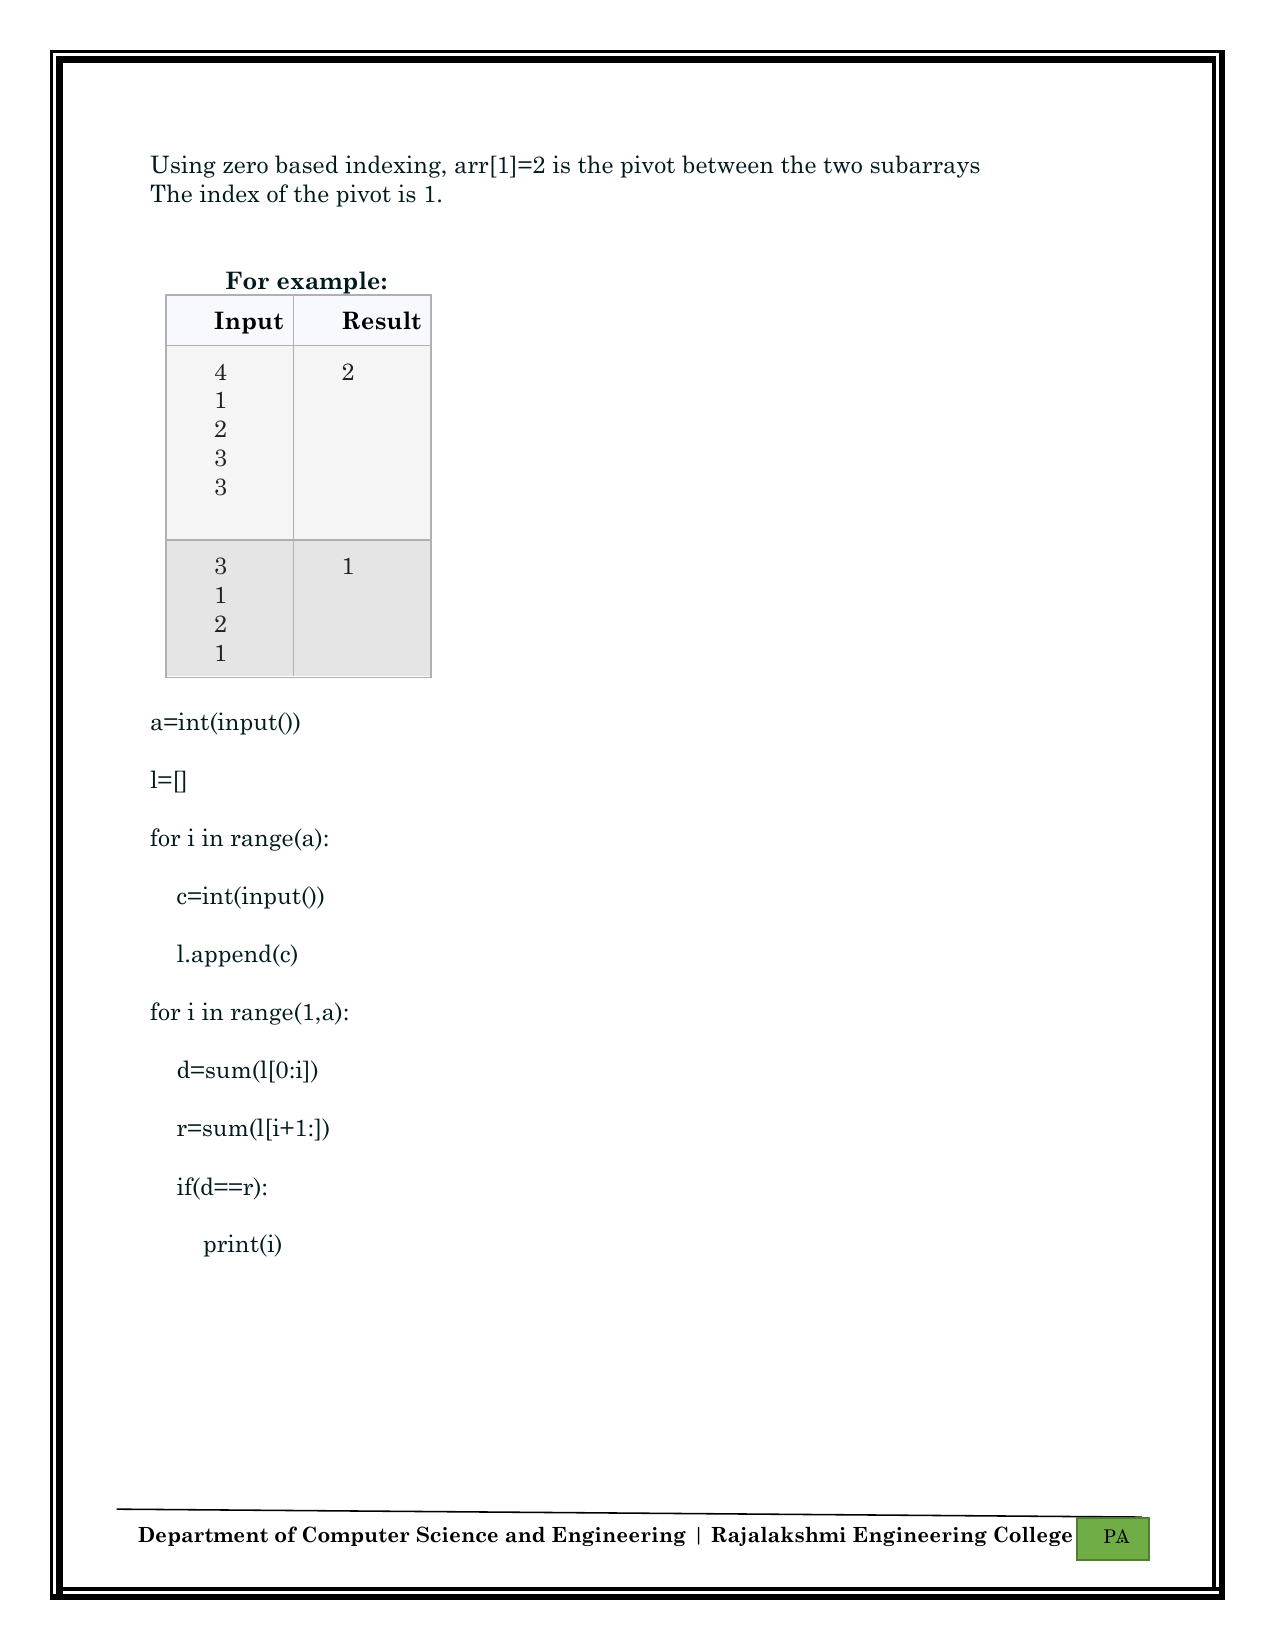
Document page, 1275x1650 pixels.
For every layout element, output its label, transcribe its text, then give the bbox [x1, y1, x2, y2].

text For example: [225, 265, 1125, 294]
text for i in range(a): [150, 823, 1125, 852]
text print(i) [150, 1229, 1125, 1258]
text for i in range(1,a): [150, 997, 1125, 1026]
text if(d==r): [150, 1171, 1125, 1200]
text The index of the pivot is 1. [150, 179, 1125, 208]
text a=int(input()) [150, 707, 1125, 736]
text c=int(input()) [150, 881, 1125, 910]
text d=sum(l[0:i]) [150, 1055, 1125, 1084]
table_cell 1 [294, 541, 430, 676]
text l=[] [150, 765, 1125, 794]
text r=sum(l[i+1:]) [150, 1113, 1125, 1142]
table_cell 3 1 2 1 [167, 541, 293, 676]
table_header Result [294, 296, 430, 345]
table_cell 2 [294, 346, 430, 539]
text Using zero based indexing, arr[1]=2 is the pivot between the two subarrays [150, 150, 1125, 179]
table_cell 4 1 2 3 3 [167, 346, 293, 539]
table_header Input [167, 296, 293, 345]
text l.append(c) [150, 939, 1125, 968]
